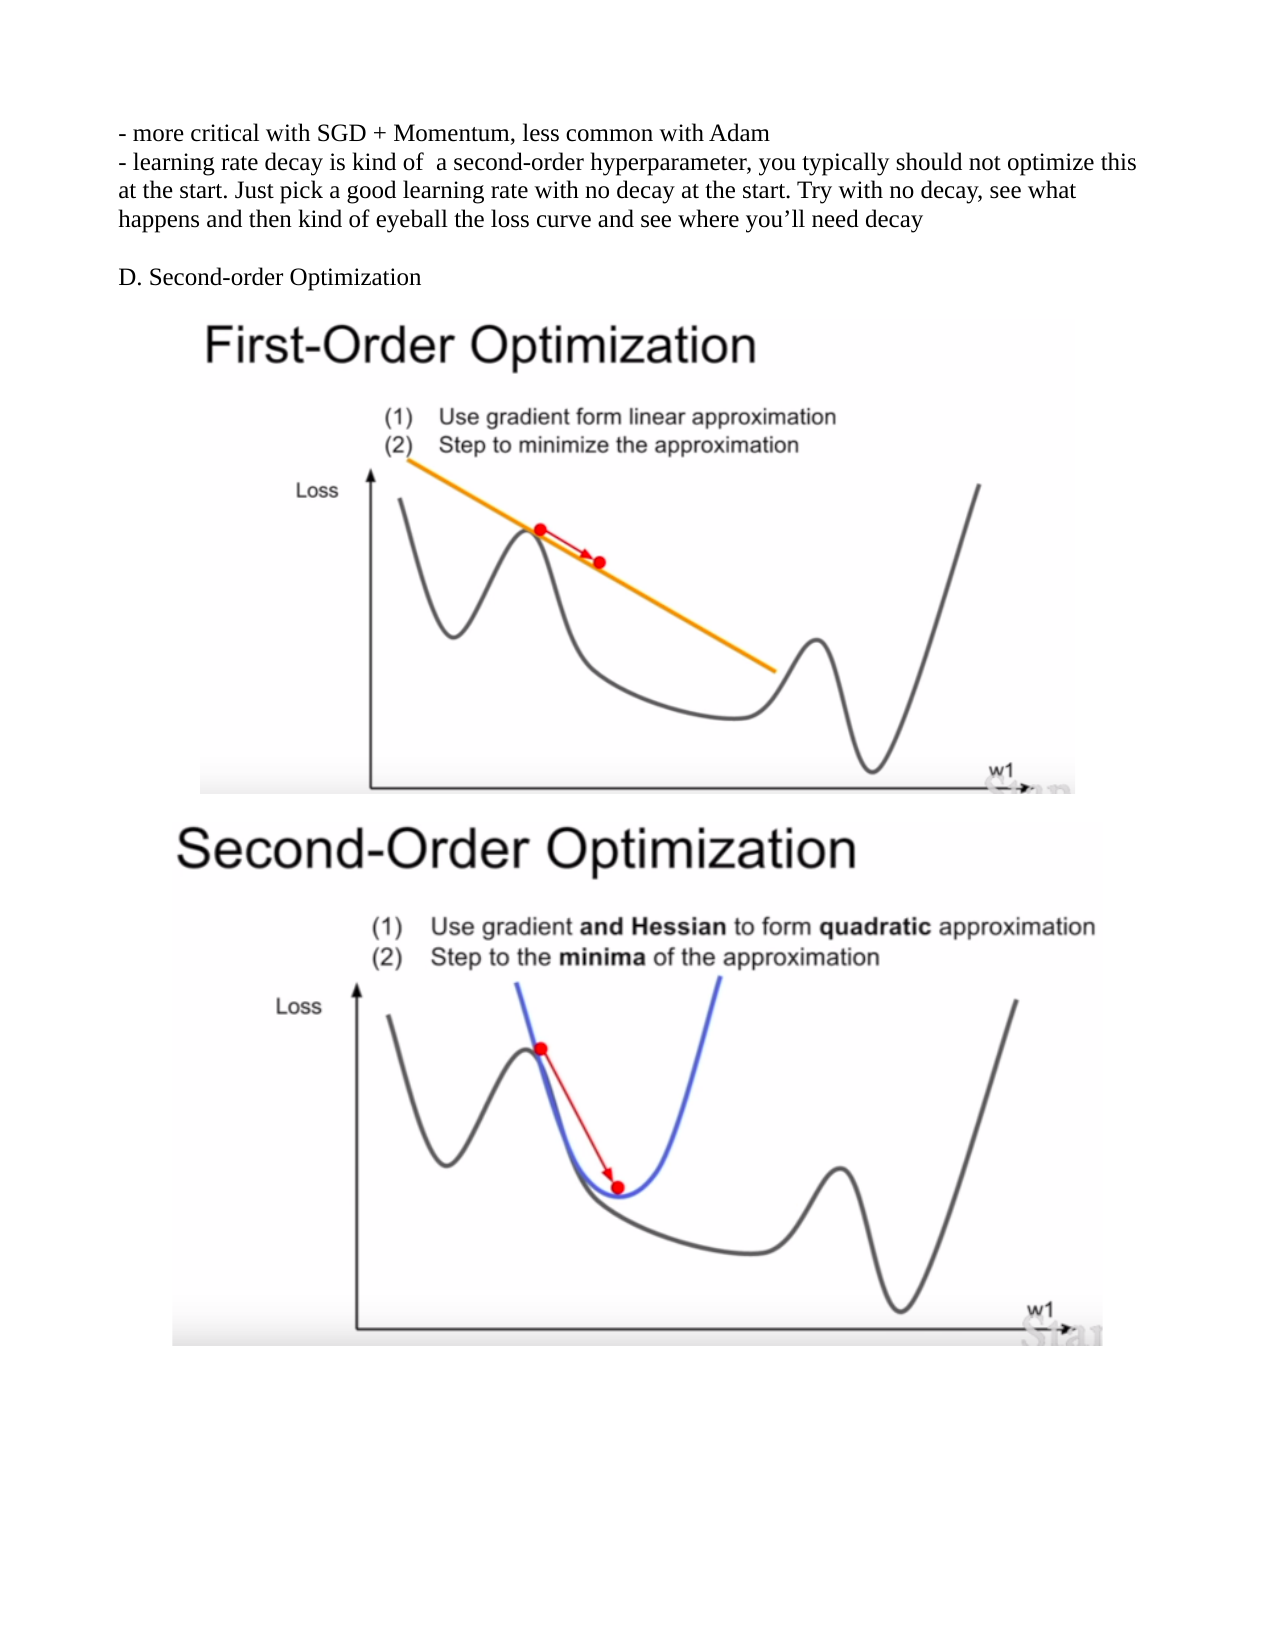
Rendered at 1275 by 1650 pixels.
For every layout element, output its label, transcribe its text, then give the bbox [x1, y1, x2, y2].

text - learning rate decay is kind of a second-order hyperparameter, you typically should not optimize this at the start. Just pick a good learning rate with no decay at the start. Try with no decay, see what happens and then kind of eyeball the loss curve and see where you’ll need decay [118, 147, 1157, 233]
picture [200, 319, 1076, 794]
text D. Second-order Optimization [118, 262, 1157, 291]
text - more critical with SGD + Momentum, less common with Adam [118, 118, 1157, 147]
picture [172, 822, 1103, 1346]
